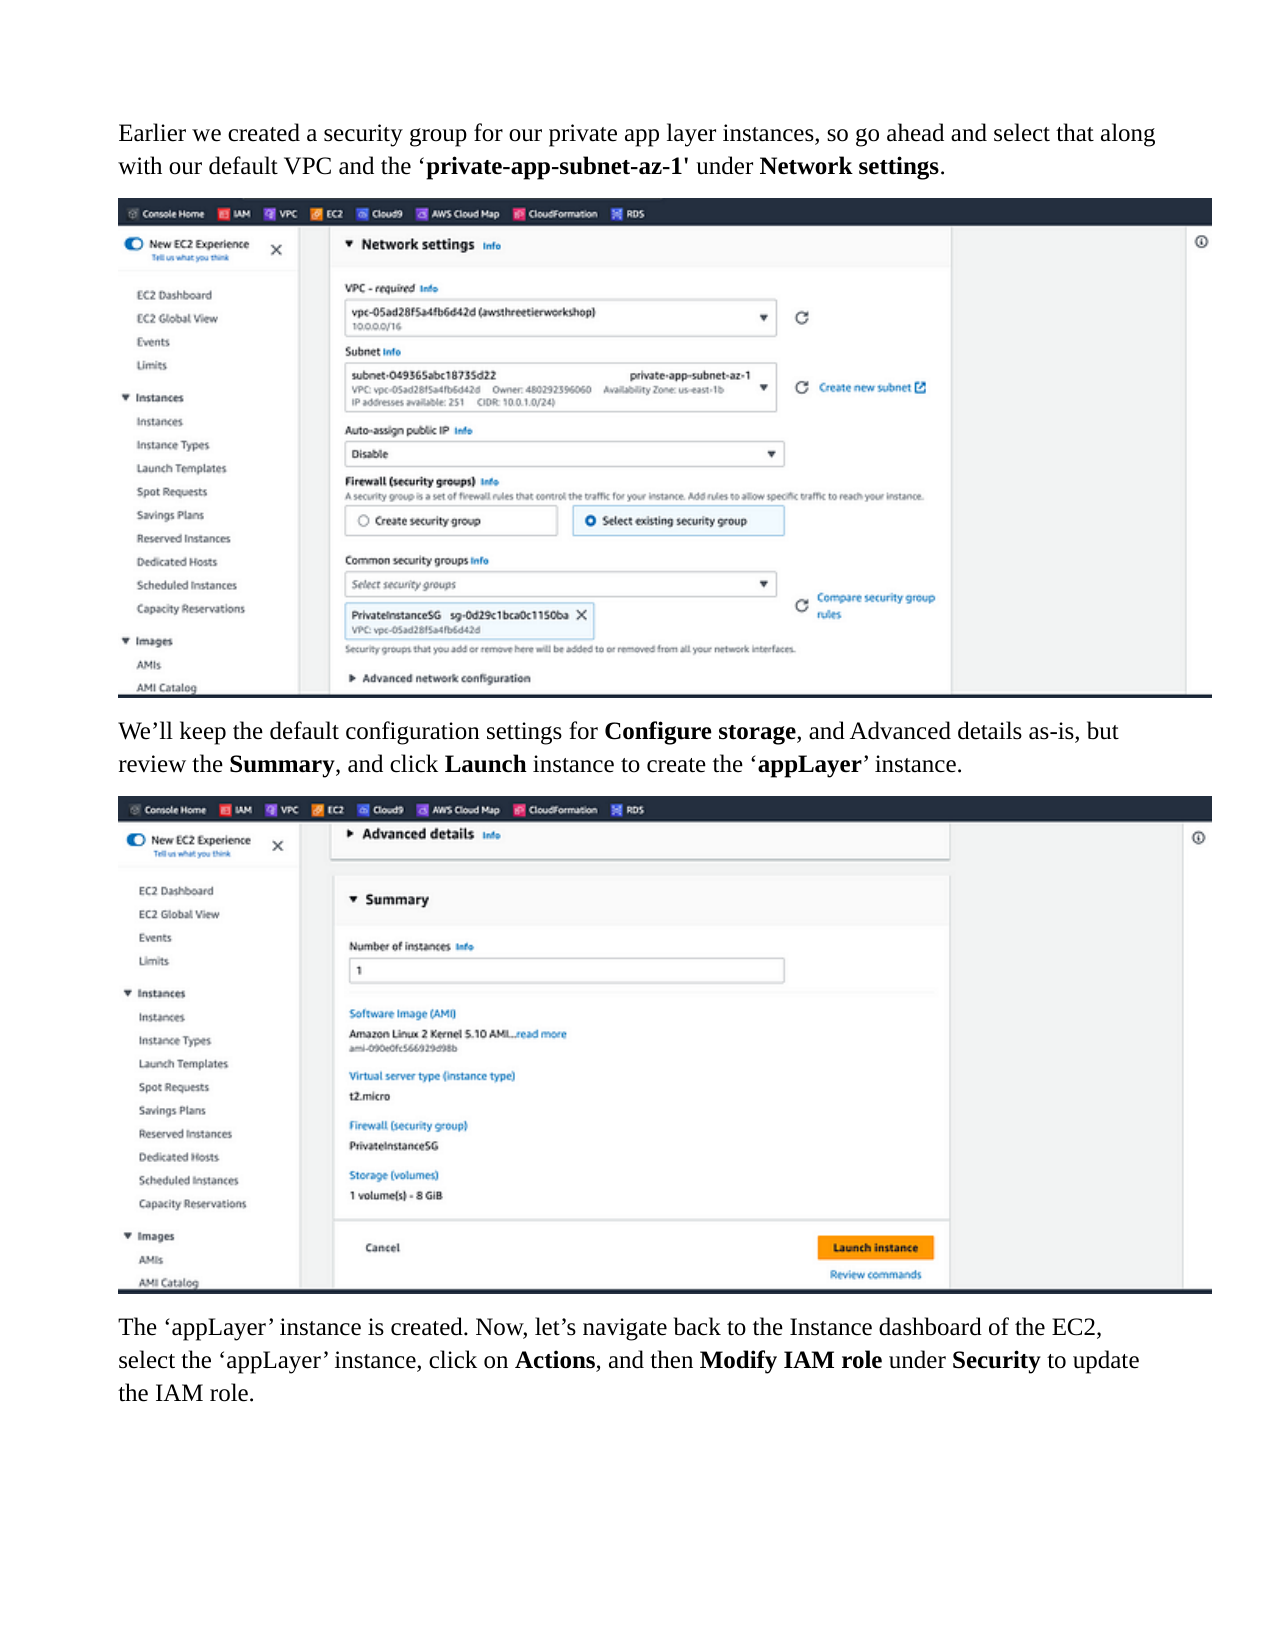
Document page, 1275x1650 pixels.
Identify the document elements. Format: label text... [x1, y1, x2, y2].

picture [118, 796, 1212, 1294]
text We’ll keep the default configuration settings for Configure storage, and Advanced details as-is, but review the Summary, and click Launch instance to create the ‘appLayer’ instance. [118, 716, 1157, 778]
picture [118, 198, 1212, 698]
text Earlier we created a security group for our private app layer instances, so go ahead and select that along with our default VPC and the ‘private-app-subnet-az-1' under Network settings. [118, 118, 1157, 180]
text The ‘appLayer’ instance is created. Now, let’s navigate back to the Instance dashboard of the EC2, select the ‘appLayer’ instance, click on Actions, and then Modify IAM role under Security to update the IAM role. [118, 1312, 1157, 1407]
